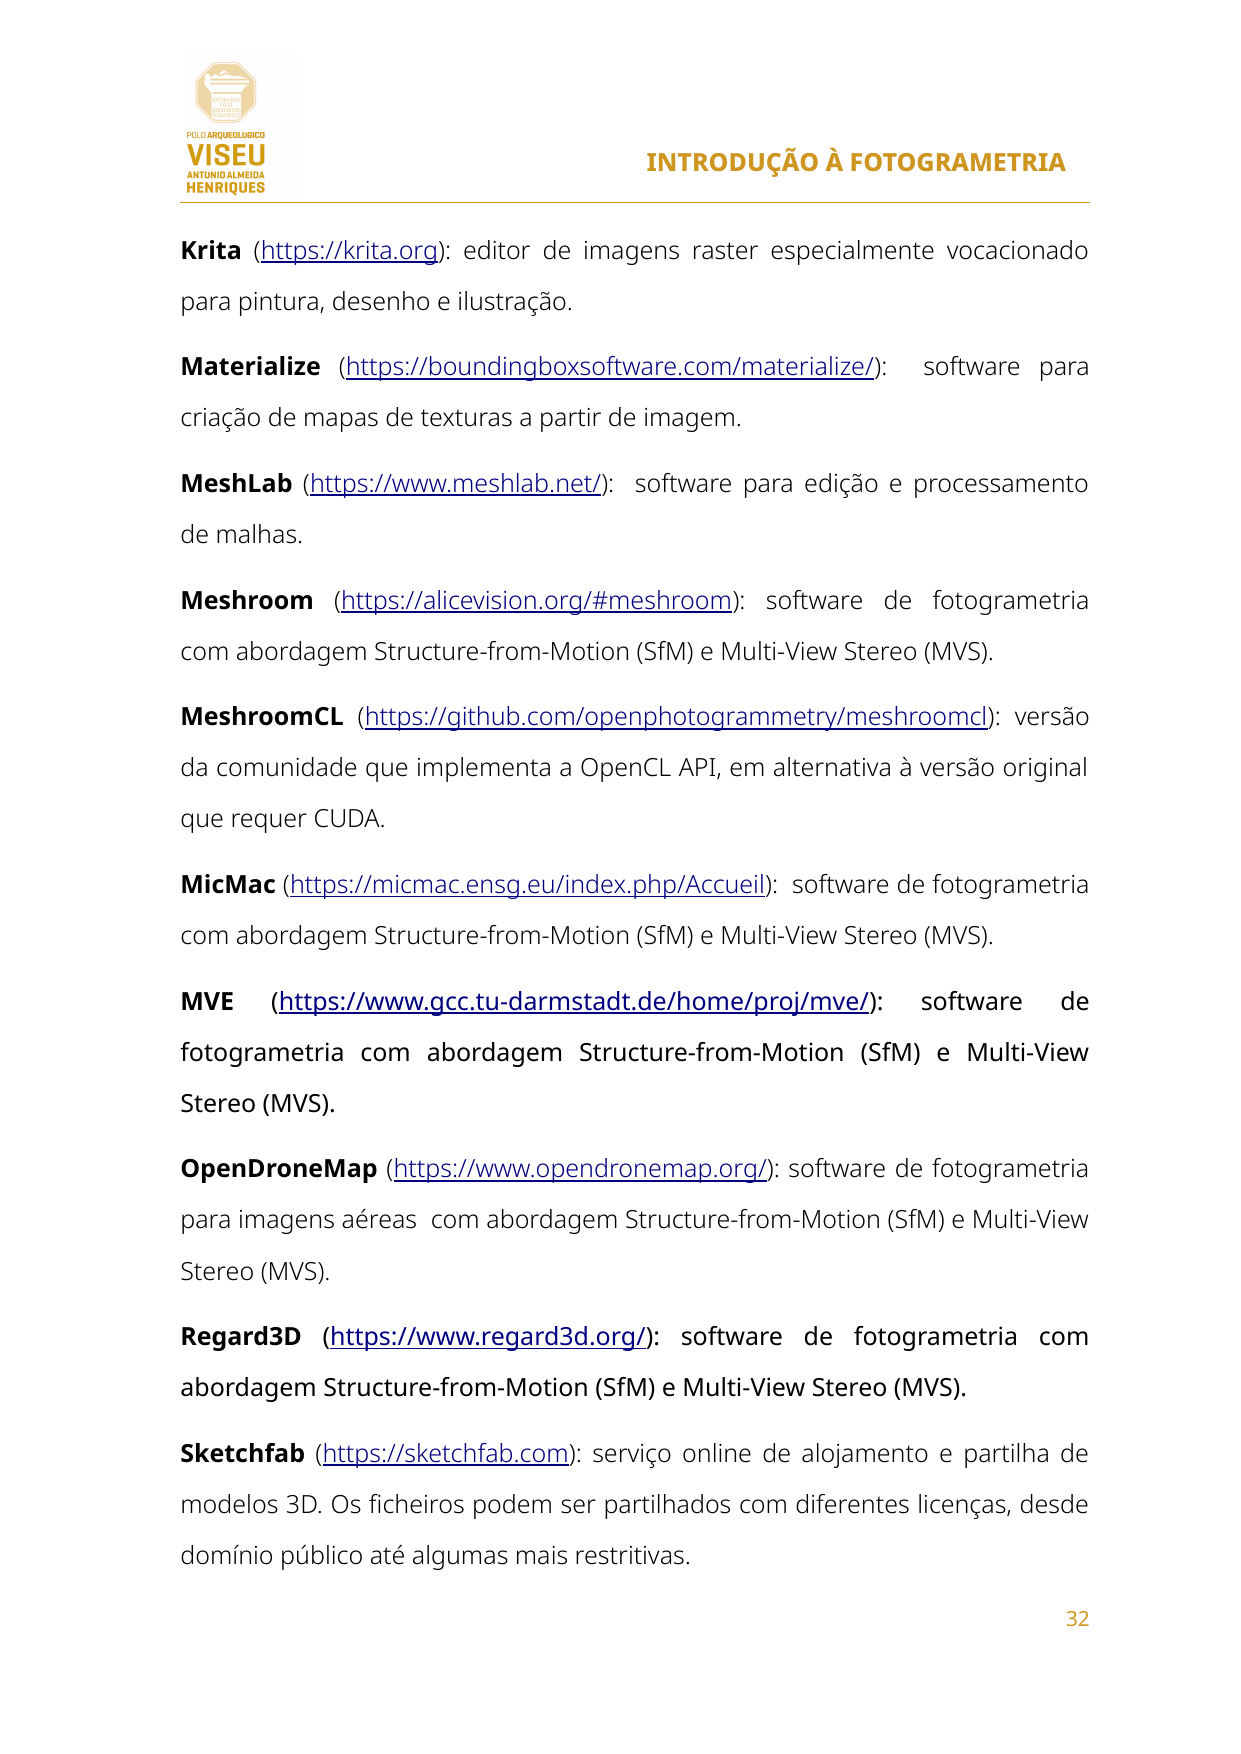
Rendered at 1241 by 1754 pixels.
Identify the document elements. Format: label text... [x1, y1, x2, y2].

text Meshroom (https://alicevision.org/#meshroom): software de fotogrametria com abordagem Structure-from-Motion (SfM) e Multi-View Stereo (MVS). [180, 582, 1090, 667]
text MicMac (https://micmac.ensg.eu/index.php/Accueil): software de fotogrametria com abordagem Structure-from-Motion (SfM) e Multi-View Stereo (MVS). [180, 867, 1090, 952]
text MVE (https://www.gcc.tu-darmstadt.de/home/proj/mve/): software de fotogrametria com abordagem Structure-from-Motion (SfM) e Multi-View Stereo (MVS). [180, 983, 1090, 1119]
text MeshroomCL (https://github.com/openphotogrammetry/meshroomcl): versão da comunidade que implementa a OpenCL API, em alternativa à versão original que requer CUDA. [180, 699, 1090, 835]
text Krita (https://krita.org): editor de imagens raster especialmente vocacionado para pintura, desenho e ilustração. [180, 232, 1090, 317]
text OpenDroneMap (https://www.opendronemap.org/): software de fotogrametria para imagens aéreas com abordagem Structure-from-Motion (SfM) e Multi-View Stereo (MVS). [180, 1151, 1090, 1287]
text Sketchfab (https://sketchfab.com): serviço online de alojamento e partilha de modelos 3D. Os ficheiros podem ser partilhados com diferentes licenças, desde domínio público até algumas mais restritivas. [180, 1436, 1090, 1572]
picture [184, 54, 300, 202]
text Materialize (https://boundingboxsoftware.com/materialize/): software para criação de mapas de texturas a partir de imagem. [180, 349, 1090, 434]
text MeshLab (https://www.meshlab.net/): software para edição e processamento de malhas. [180, 466, 1090, 551]
text Regard3D (https://www.regard3d.org/): software de fotogrametria com abordagem Structure-from-Motion (SfM) e Multi-View Stereo (MVS). [180, 1319, 1090, 1404]
